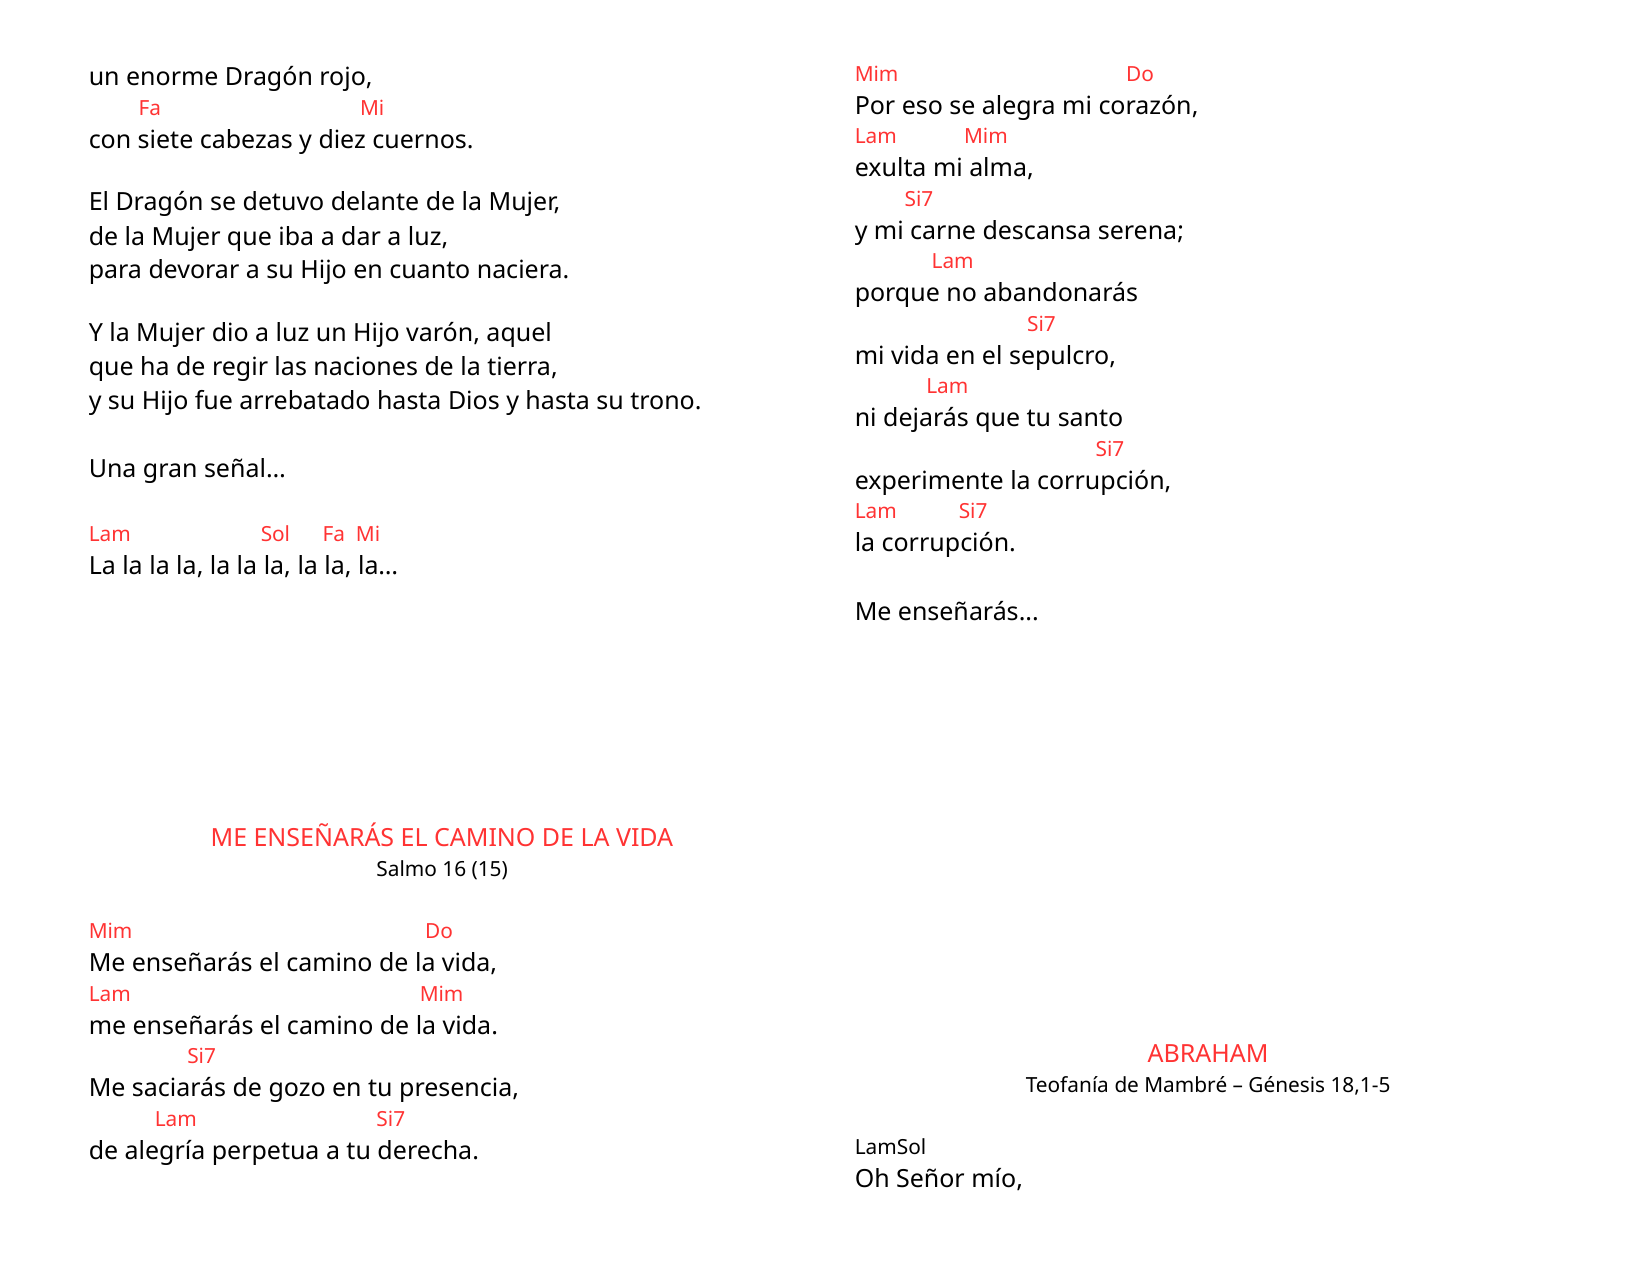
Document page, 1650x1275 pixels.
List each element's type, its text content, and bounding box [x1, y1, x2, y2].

text Me enseñarás... [825, 593, 1591, 627]
text exulta mi alma, [825, 150, 1591, 184]
text Oh Señor mío, [825, 1161, 1591, 1195]
text Lam Mim [59, 979, 825, 1007]
text y su Hijo fue arrebatado hasta Dios y hasta su trono. [59, 383, 825, 417]
text Lam [825, 372, 1591, 400]
text La la la la, la la la, la la, la… [59, 547, 825, 582]
text Y la Mujer dio a luz un Hijo varón, aquel [59, 315, 825, 349]
text me enseñarás el camino de la vida. [59, 1007, 825, 1042]
text Si7 [59, 1042, 825, 1070]
text ABRAHAM [825, 1036, 1591, 1070]
text mi vida en el sepulcro, [825, 337, 1591, 372]
text Mim Do [59, 917, 825, 945]
text ME ENSEÑARÁS EL CAMINO DE LA VIDA [59, 820, 825, 854]
text para devorar a su Hijo en cuanto naciera. [59, 252, 825, 286]
text Si7 [825, 309, 1591, 337]
text Una gran señal… [59, 451, 825, 485]
text Fa Mi [59, 93, 825, 122]
text Lam Si7 [59, 1104, 825, 1132]
text Lam Mim [825, 122, 1591, 150]
text un enorme Dragón rojo, [59, 59, 825, 93]
text Me saciarás de gozo en tu presencia, [59, 1070, 825, 1104]
text Mim Do [825, 59, 1591, 87]
text la corrupción. [825, 525, 1591, 559]
text Si7 [825, 184, 1591, 212]
text y mi carne descansa serena; [825, 212, 1591, 247]
text de alegría perpetua a tu derecha. [59, 1132, 825, 1167]
text experimente la corrupción, [825, 462, 1591, 497]
text Me enseñarás el camino de la vida, [59, 945, 825, 979]
text Si7 [825, 434, 1591, 462]
text Por eso se alegra mi corazón, [825, 87, 1591, 122]
text que ha de regir las naciones de la tierra, [59, 349, 825, 383]
text Lam [825, 247, 1591, 275]
text Lam Sol Fa Mi [59, 519, 825, 547]
text ni dejarás que tu santo [825, 400, 1591, 434]
text Teofanía de Mambré – Génesis 18,1-5 [825, 1070, 1591, 1098]
text de la Mujer que iba a dar a luz, [59, 218, 825, 252]
text Salmo 16 (15) [59, 854, 825, 882]
text El Dragón se detuvo delante de la Mujer, [59, 184, 825, 218]
text con siete cabezas y diez cuernos. [59, 122, 825, 156]
text LamSol [825, 1132, 1591, 1161]
text Lam Si7 [825, 497, 1591, 525]
text porque no abandonarás [825, 275, 1591, 309]
